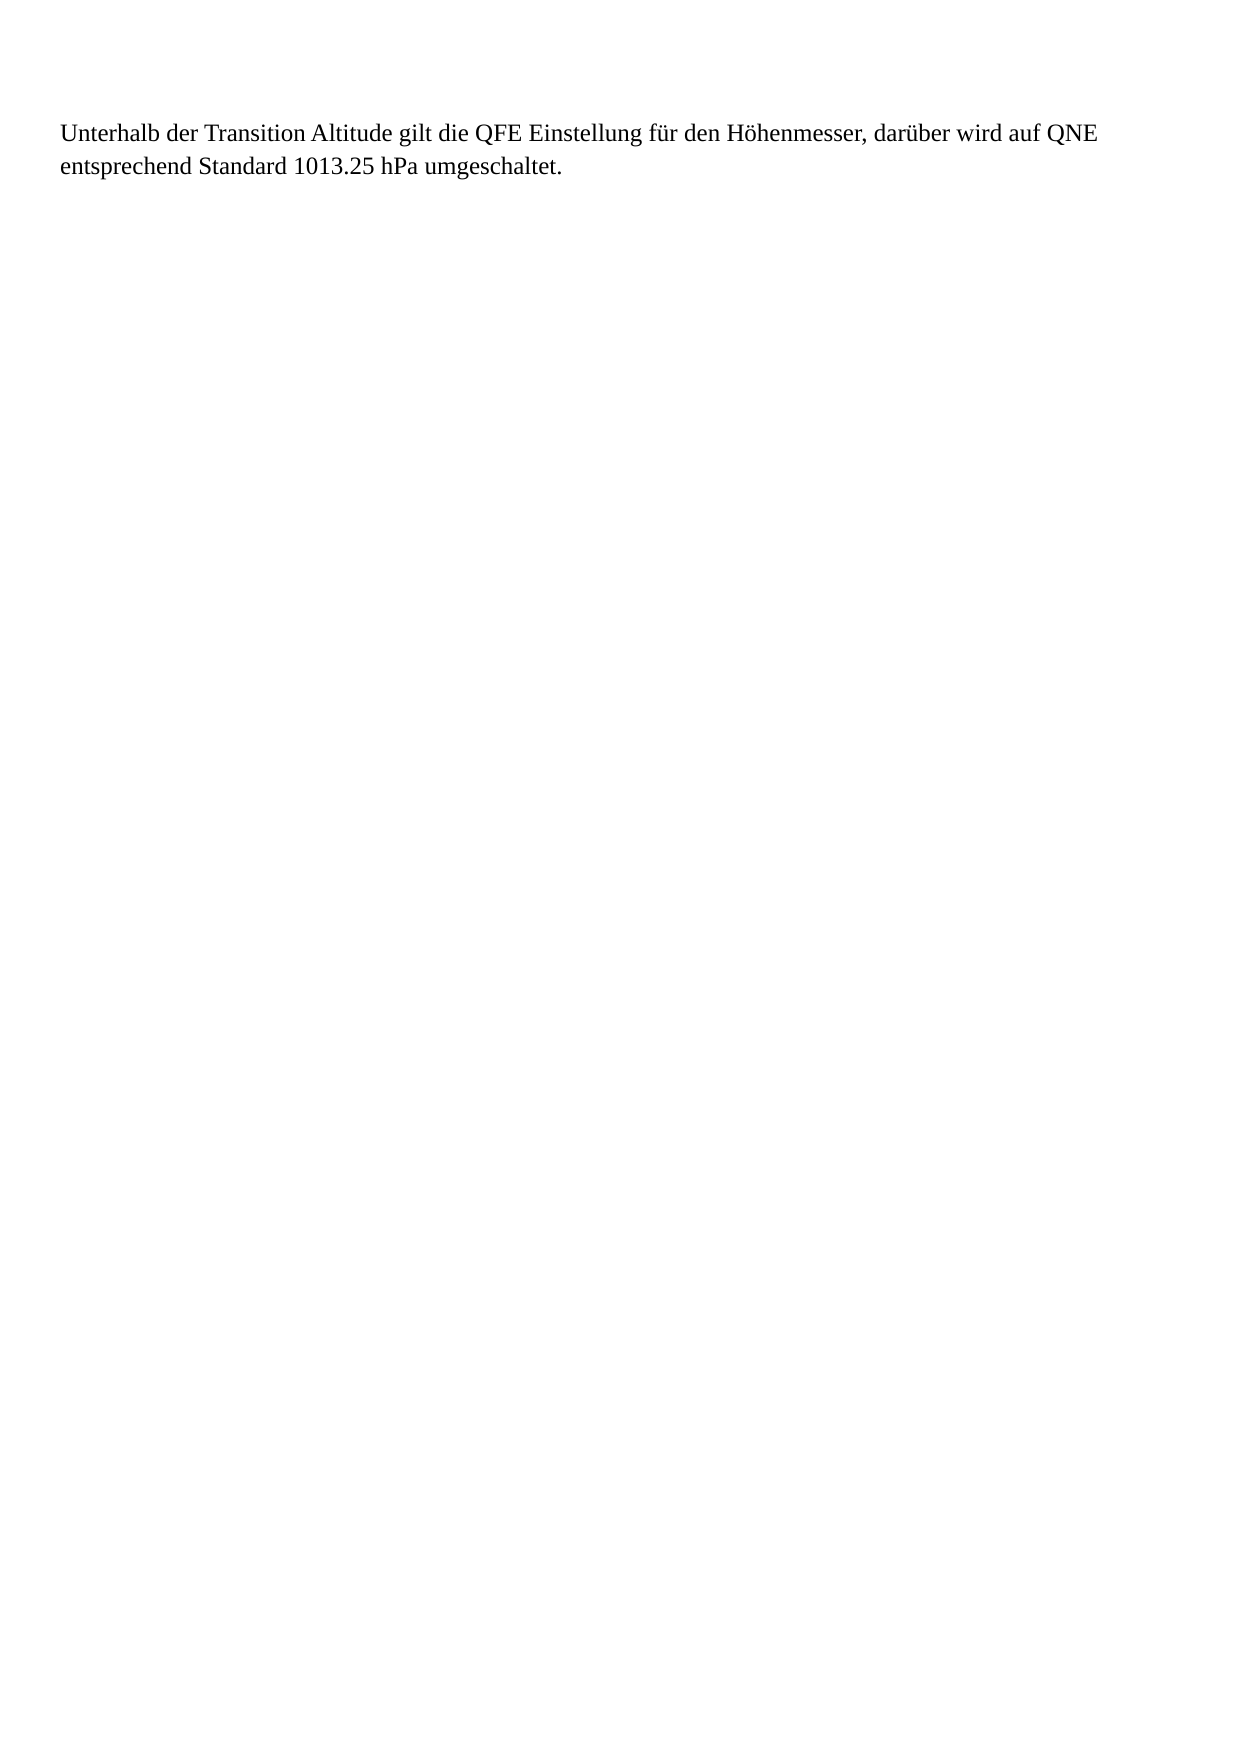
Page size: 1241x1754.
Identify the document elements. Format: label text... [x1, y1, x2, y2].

text Unterhalb der Transition Altitude gilt die QFE Einstellung für den Höhenmesser, darüber wird auf QNE entsprechend Standard 1013.25 hPa umgeschaltet. [60, 118, 1207, 180]
